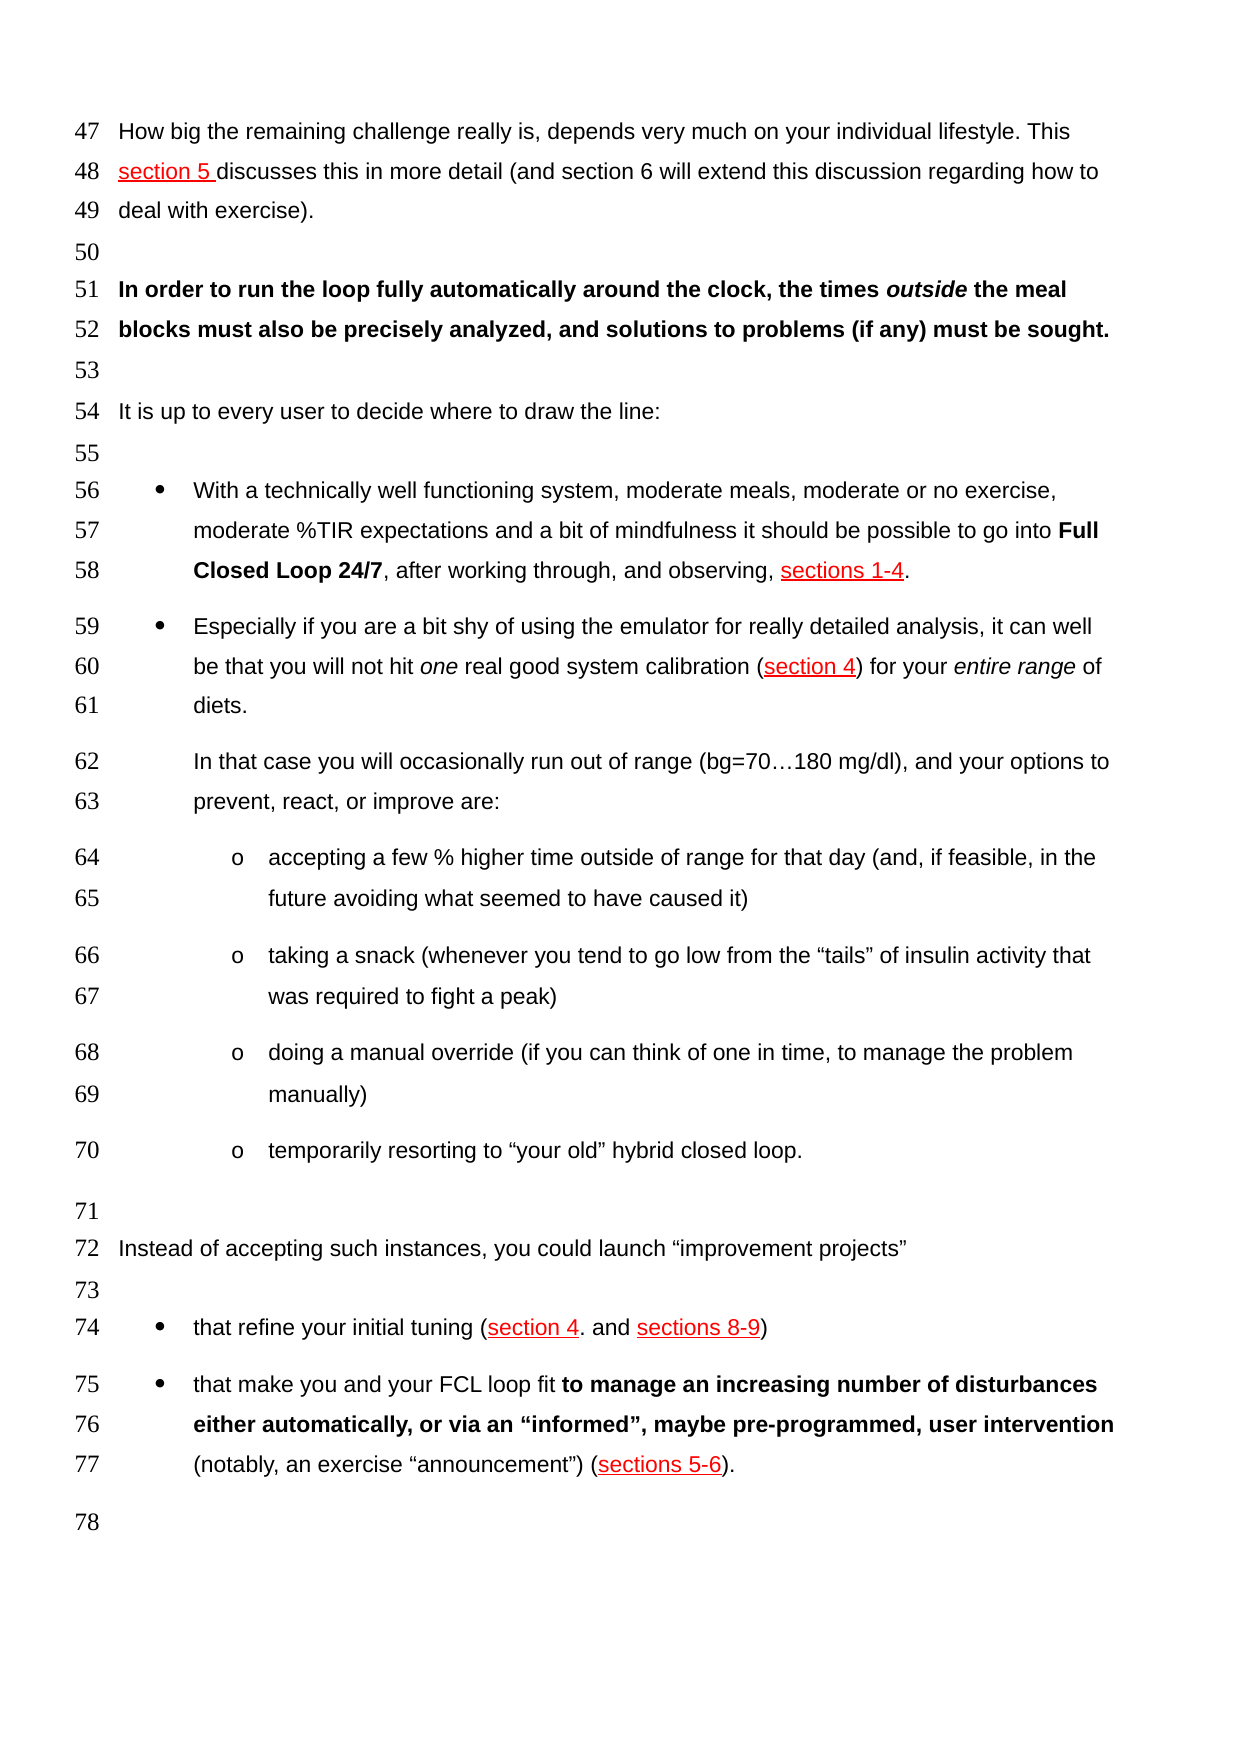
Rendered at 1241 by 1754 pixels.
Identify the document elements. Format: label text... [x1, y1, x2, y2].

text It is up to every user to decide where to draw the line: [118, 398, 1122, 424]
list doing a manual override (if you can think of one in time, to manage the problem manually) [231, 1039, 1122, 1107]
list that make you and your FCL loop fit to manage an increasing number of disturbances either automatically, or via an “informed”, maybe pre-programmed, user intervention (notably, an exercise “announcement”) (sections 5-6). [156, 1371, 1122, 1477]
list Especially if you are a bit shy of using the emulator for really detailed analysis, it can well be that you will not hit one real good system calibration (section 4) for your entire range of diets. [156, 613, 1122, 718]
text Instead of accepting such instances, you could launch “improvement projects” [118, 1235, 1122, 1262]
list taking a snack (whenever you tend to go low from the “tails” of insulin activity that was required to fight a peak) [231, 942, 1122, 1009]
list accepting a few % higher time outside of range for that day (and, if feasible, in the future avoiding what seemed to have caused it) [231, 844, 1122, 912]
list that refine your initial tuning (section 4. and sections 8-9) [156, 1314, 1122, 1341]
list In that case you will occasionally run out of range (bg=70…180 mg/dl), and your options to prevent, react, or improve are: [193, 748, 1122, 814]
text How big the remaining challenge really is, depends very much on your individual lifestyle. This section 5 discusses this in more detail (and section 6 will extend this discussion regarding how to deal with exercise). [118, 118, 1122, 223]
list temporarily resorting to “your old” hybrid closed loop. [231, 1137, 1122, 1165]
list With a technically well functioning system, moderate meals, moderate or no exercise, moderate %TIR expectations and a bit of mindfulness it should be possible to go into Full Closed Loop 24/7, after working through, and observing, sections 1-4. [156, 477, 1122, 583]
text In order to run the loop fully automatically around the clock, the times outside the meal blocks must also be precisely analyzed, and solutions to problems (if any) must be sought. [118, 276, 1122, 342]
